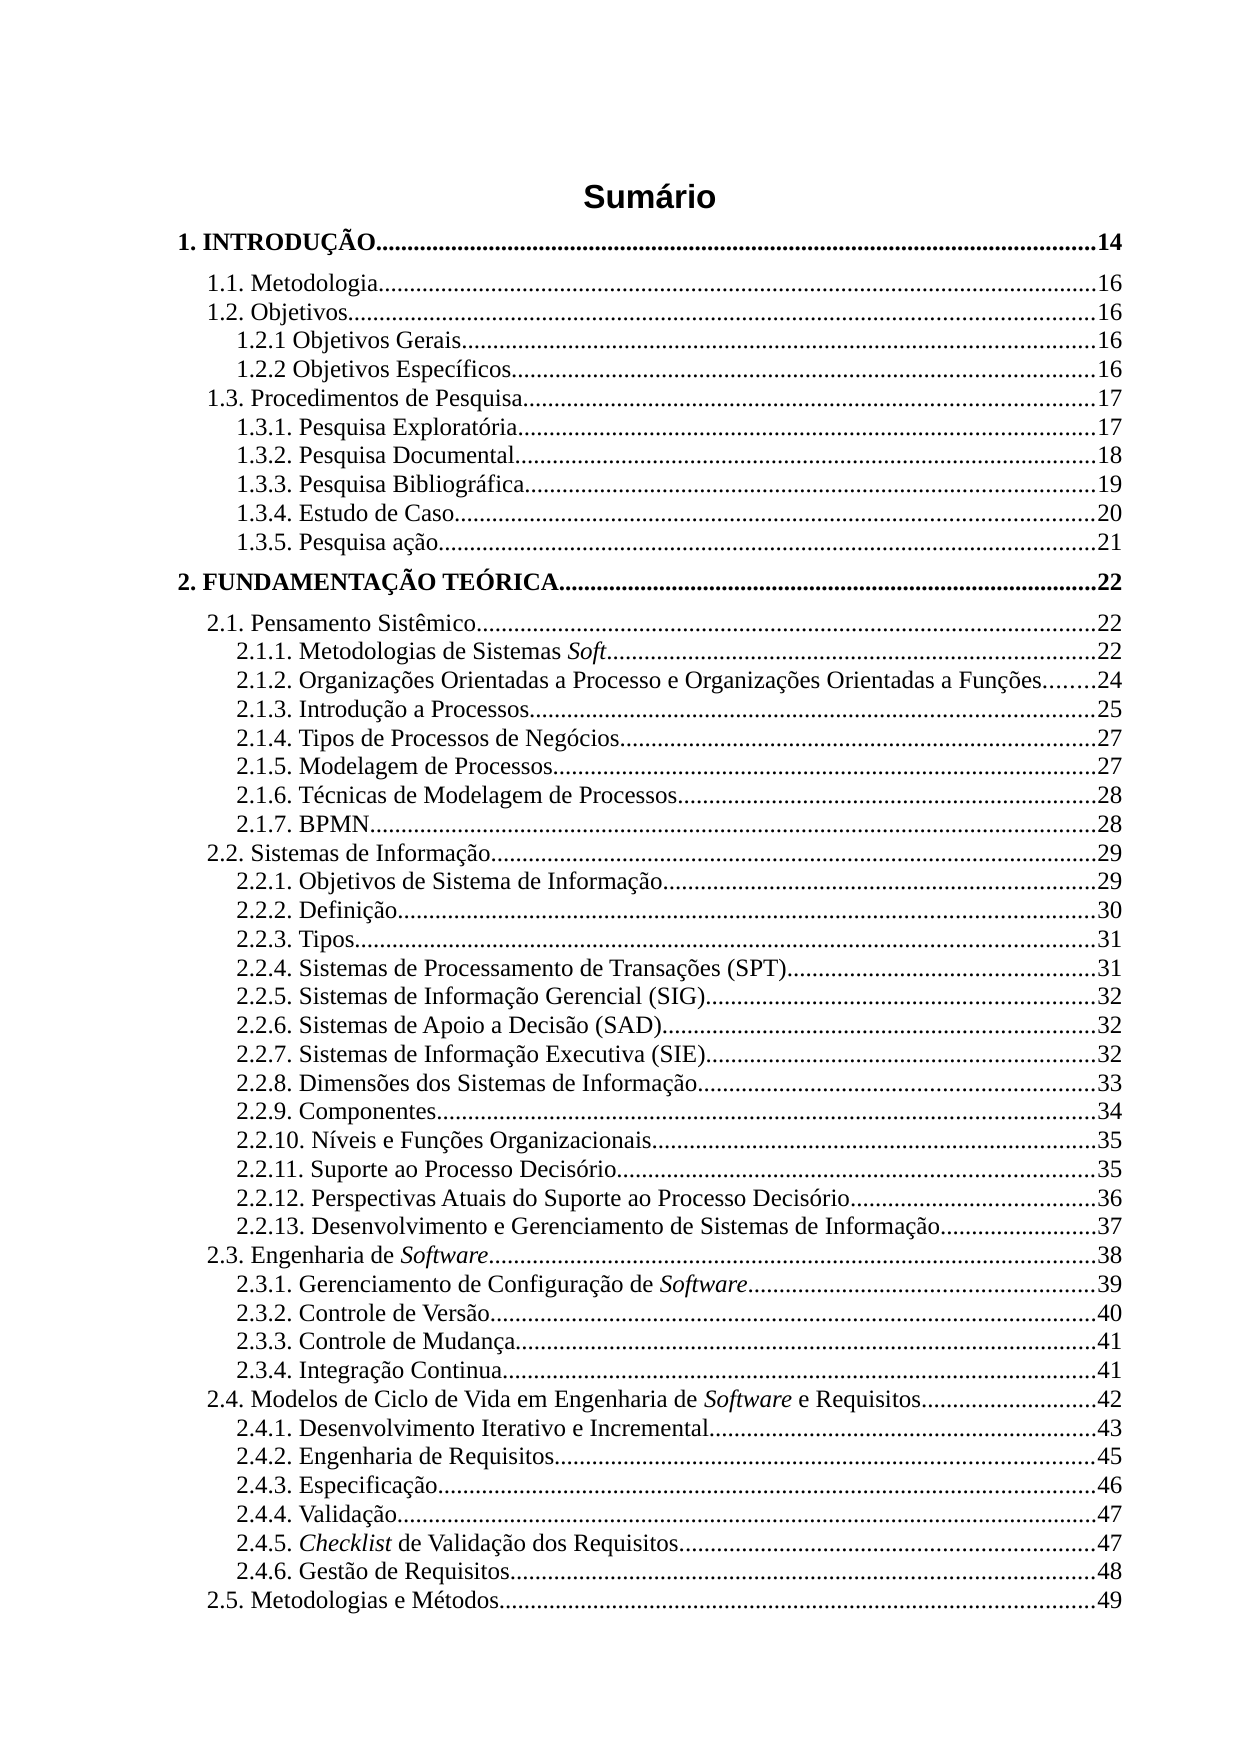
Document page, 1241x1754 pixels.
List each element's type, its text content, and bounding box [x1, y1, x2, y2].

text 2.2.9. Componentes 34 [236, 1096, 1122, 1125]
text 1.3.1. Pesquisa Exploratória 17 [236, 412, 1122, 440]
text 2.3.4. Integração Continua 41 [236, 1355, 1122, 1384]
text 2.2.1. Objetivos de Sistema de Informação 29 [236, 866, 1122, 895]
text 2.1.1. Metodologias de Sistemas Soft 22 [236, 636, 1122, 665]
text 2.2.7. Sistemas de Informação Executiva (SIE) 32 [236, 1039, 1122, 1068]
text 2.2. Sistemas de Informação 29 [207, 838, 1122, 866]
text 2.4.5. Checklist de Validação dos Requisitos. 47 [236, 1528, 1122, 1556]
text 2.4.6. Gestão de Requisitos 48 [236, 1556, 1122, 1585]
text 2.2.3. Tipos 31 [236, 924, 1122, 953]
text 1. Introdução 14 [177, 227, 1122, 256]
text 2.1.6. Técnicas de Modelagem de Processos 28 [236, 780, 1122, 809]
text 2.2.8. Dimensões dos Sistemas de Informação 33 [236, 1068, 1122, 1096]
text 2.2.10. Níveis e Funções Organizacionais 35 [236, 1125, 1122, 1154]
text 2.1. Pensamento Sistêmico 22 [207, 608, 1122, 636]
text 1.2.2 Objetivos Específicos 16 [236, 354, 1122, 383]
text 2.2.2. Definição 30 [236, 895, 1122, 924]
text 1.3. Procedimentos de Pesquisa 17 [207, 383, 1122, 412]
text 1.3.3. Pesquisa Bibliográfica 19 [236, 469, 1122, 498]
text 1.3.5. Pesquisa ação 21 [236, 527, 1122, 555]
text 1.2.1 Objetivos Gerais 16 [236, 325, 1122, 354]
text 2.1.2. Organizações Orientadas a Processo e Organizações Orientadas a Funções 24 [236, 665, 1122, 694]
text 2.1.5. Modelagem de Processos 27 [236, 751, 1122, 780]
subtitle Sumário [177, 177, 1122, 216]
text 1.1. Metodologia 16 [207, 268, 1122, 297]
text 2.2.13. Desenvolvimento e Gerenciamento de Sistemas de Informação 37 [236, 1211, 1122, 1240]
text 2.3.1. Gerenciamento de Configuração de Software 39 [236, 1269, 1122, 1298]
text 1.2. Objetivos 16 [207, 297, 1122, 325]
text 2.3.3. Controle de Mudança 41 [236, 1326, 1122, 1355]
text 2.3. Engenharia de Software 38 [207, 1240, 1122, 1269]
text 2. Fundamentação Teórica 22 [177, 567, 1122, 596]
text 2.2.11. Suporte ao Processo Decisório 35 [236, 1154, 1122, 1183]
text 2.2.4. Sistemas de Processamento de Transações (SPT) 31 [236, 953, 1122, 981]
text 2.3.2. Controle de Versão 40 [236, 1298, 1122, 1326]
text 2.4.1. Desenvolvimento Iterativo e Incremental 43 [236, 1413, 1122, 1441]
text 2.4. Modelos de Ciclo de Vida em Engenharia de Software e Requisitos 42 [207, 1384, 1122, 1413]
text 2.4.4. Validação 47 [236, 1499, 1122, 1528]
text 2.2.5. Sistemas de Informação Gerencial (SIG) 32 [236, 981, 1122, 1010]
text 1.3.2. Pesquisa Documental 18 [236, 440, 1122, 469]
text 1.3.4. Estudo de Caso 20 [236, 498, 1122, 527]
text 2.1.3. Introdução a Processos 25 [236, 694, 1122, 723]
text 2.5. Metodologias e Métodos 49 [207, 1585, 1122, 1614]
text 2.2.6. Sistemas de Apoio a Decisão (SAD) 32 [236, 1010, 1122, 1039]
text 2.2.12. Perspectivas Atuais do Suporte ao Processo Decisório 36 [236, 1183, 1122, 1211]
text 2.1.7. BPMN 28 [236, 809, 1122, 838]
text 2.4.2. Engenharia de Requisitos 45 [236, 1441, 1122, 1470]
text 2.1.4. Tipos de Processos de Negócios 27 [236, 723, 1122, 751]
text 2.4.3. Especificação 46 [236, 1470, 1122, 1499]
